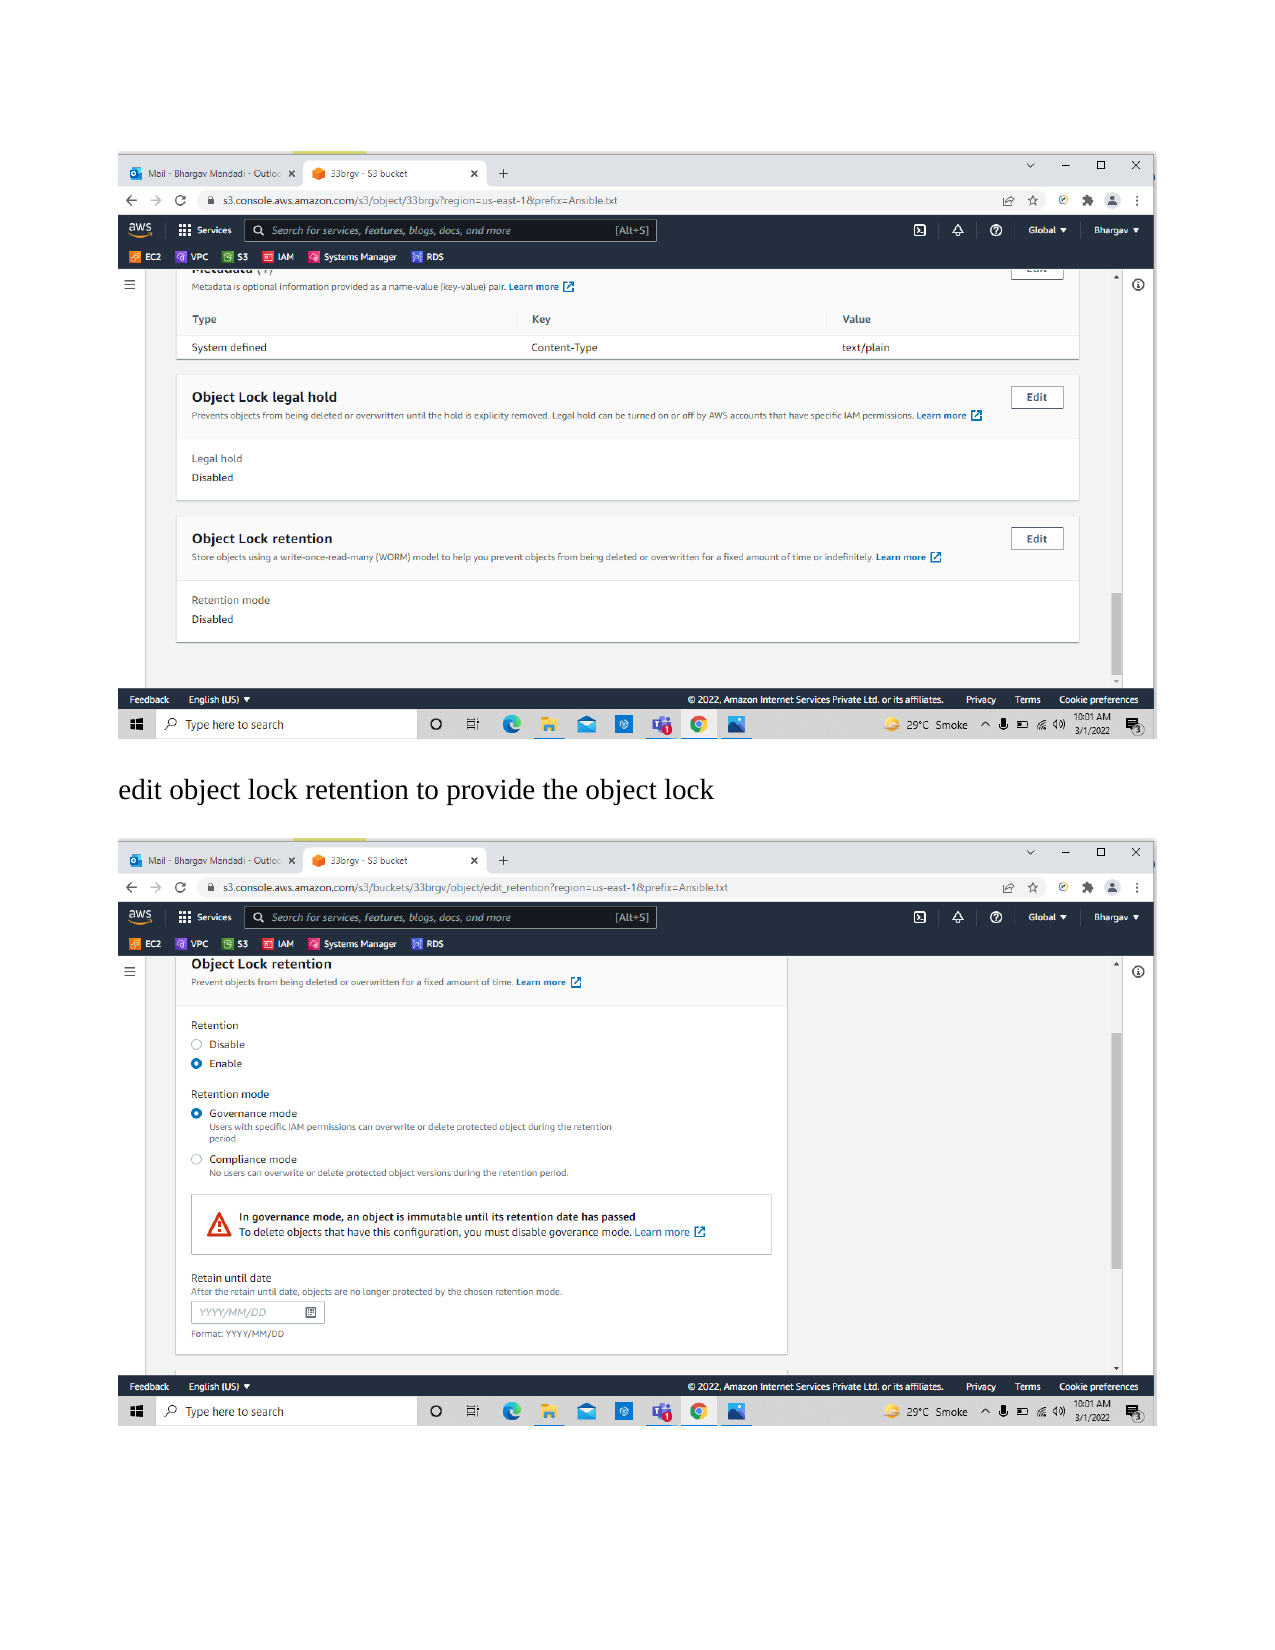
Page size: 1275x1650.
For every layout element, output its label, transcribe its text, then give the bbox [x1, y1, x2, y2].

text edit object lock retention to provide the object lock [118, 772, 1157, 805]
picture [118, 838, 1157, 1426]
picture [118, 151, 1157, 739]
